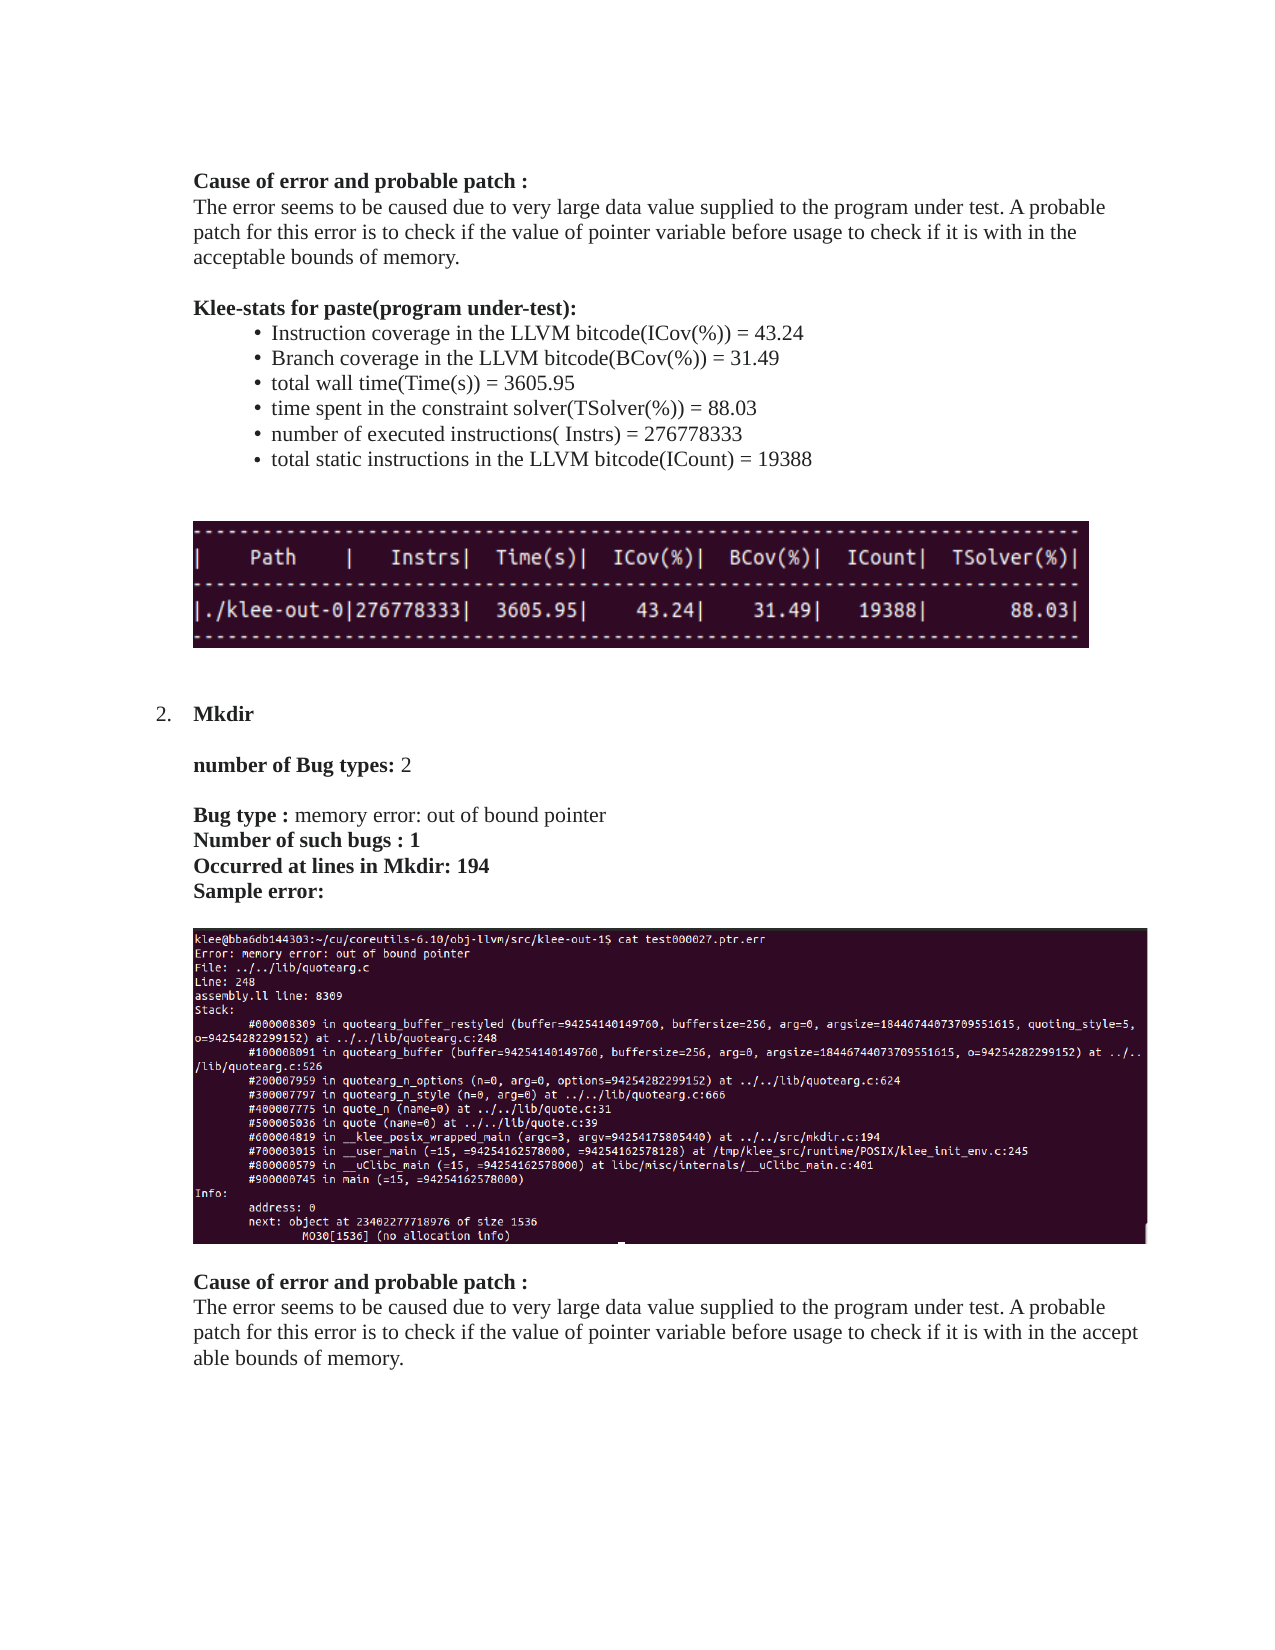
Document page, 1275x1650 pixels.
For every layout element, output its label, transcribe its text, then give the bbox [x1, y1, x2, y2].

list Branch coverage in the LLVM bitcode(BCov(%)) = 31.49 [195, 345, 1157, 370]
list The error seems to be caused due to very large data value supplied to the program under test. A probable patch for this error is to check if the value of pointer variable before usage to check if it is with in the acceptable bounds of memory. [156, 194, 1157, 269]
list time spent in the constraint solver(TSolver(%)) = 88.03 [195, 395, 1157, 421]
list Cause of error and probable patch : [156, 118, 1157, 194]
list Bug type : memory error: out of bound pointer Number of such bugs : 1 Occurred at lines in Mkdir: 194 Sample error: Cause of error and probable patch : The error seems to be caused due to very large data value supplied to the program under test. A probable patch for this error is to check if the value of pointer variable before usage to check if it is with in the accept able bounds of memory. [156, 802, 1157, 1521]
list Instruction coverage in the LLVM bitcode(ICov(%)) = 43.24 [195, 320, 1157, 345]
picture [193, 928, 1148, 1244]
list total wall time(Time(s)) = 3605.95 [195, 370, 1157, 395]
picture [193, 521, 1089, 648]
list Klee-stats for paste(program under-test): [156, 269, 1157, 320]
list total static instructions in the LLVM bitcode(ICount) = 19388 [195, 446, 1157, 521]
list Mkdir number of Bug types: 2 [156, 701, 1157, 802]
list number of executed instructions( Instrs) = 276778333 [195, 421, 1157, 446]
